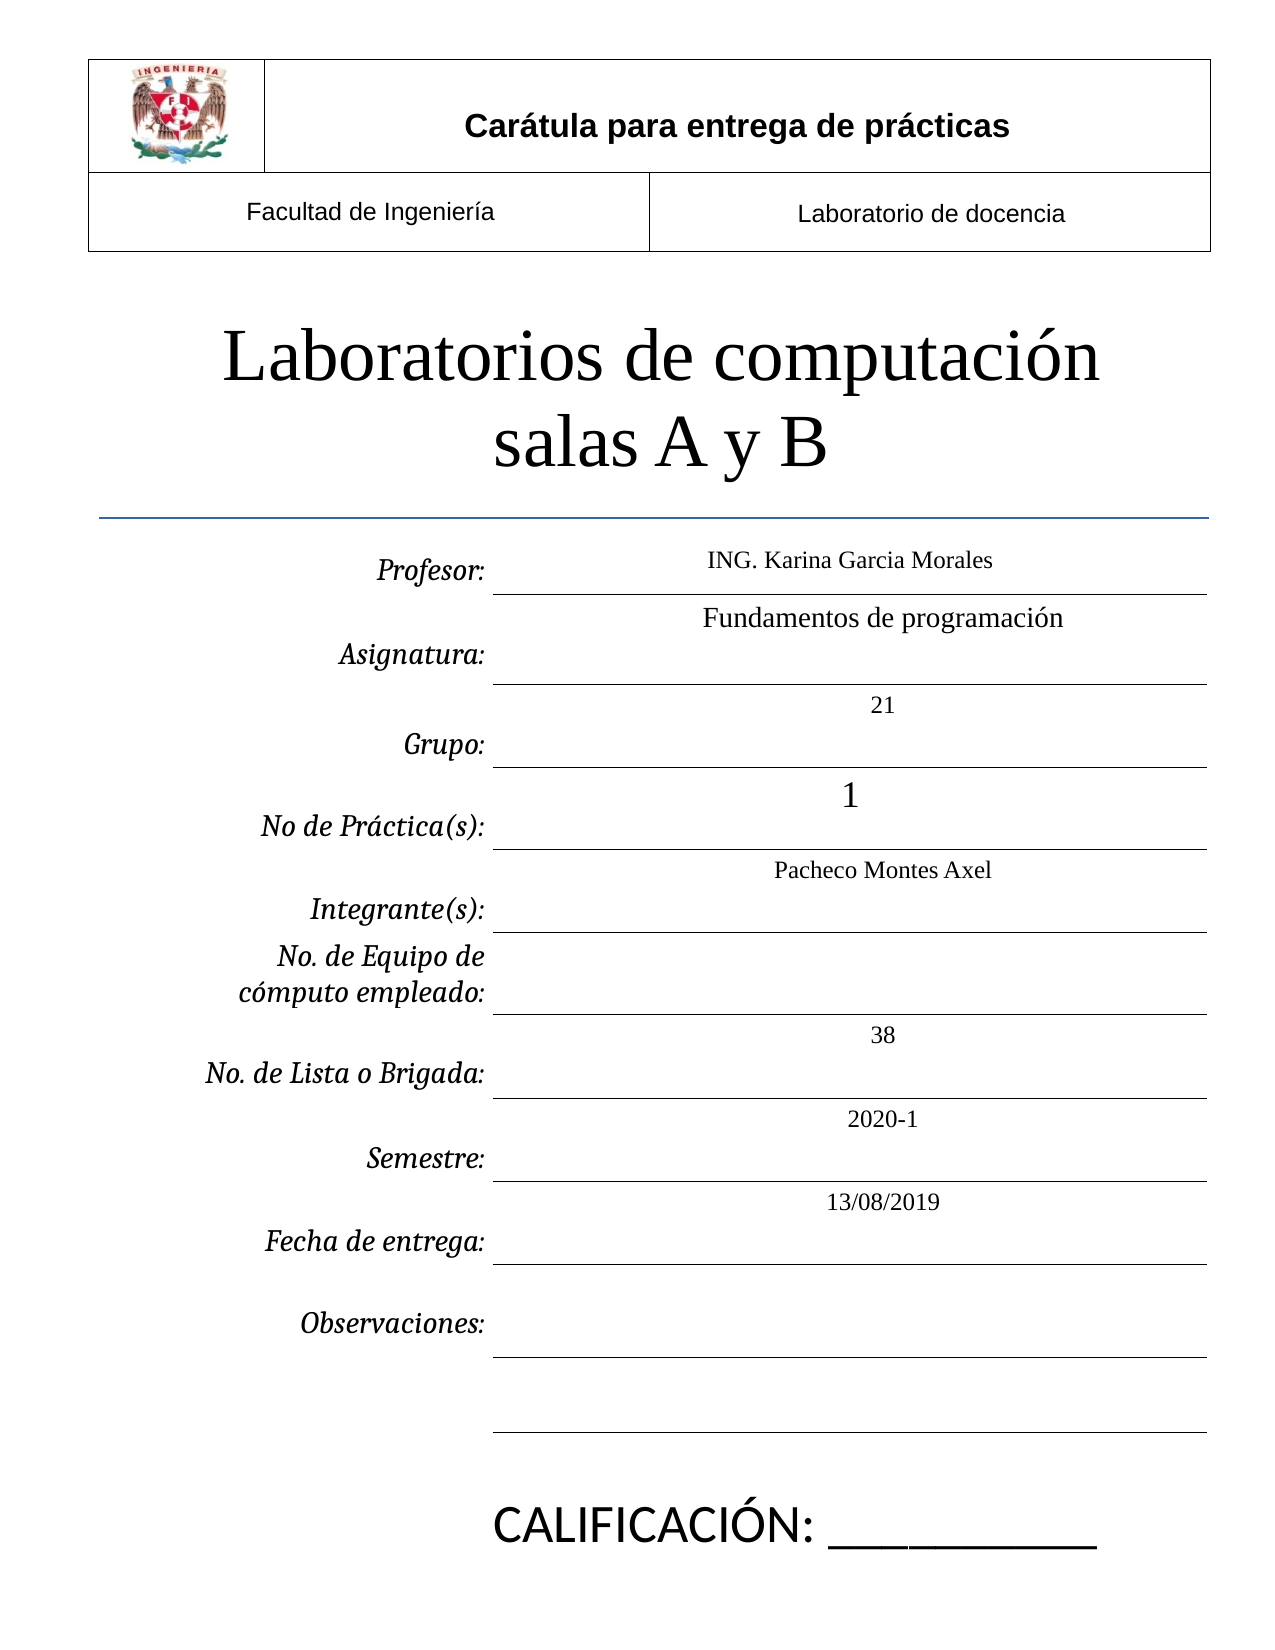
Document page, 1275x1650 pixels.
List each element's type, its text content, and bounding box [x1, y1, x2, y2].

text salas A y B [118, 396, 1205, 482]
table_cell Laboratorio de docencia [650, 173, 1210, 251]
table_cell Fundamentos de programación [493, 595, 1207, 684]
table_header [118, 511, 493, 517]
table_cell 1 [493, 768, 1207, 849]
table_cell Observaciones: [118, 1264, 493, 1357]
table_cell 38 [493, 1015, 1207, 1098]
table_cell No. de Equipo de cómputo empleado: [118, 932, 493, 1013]
table_cell Fecha de entrega: [118, 1181, 493, 1263]
table_header Profesor: [118, 519, 493, 594]
table_cell 13/08/2019 [493, 1182, 1207, 1263]
table_header ING. Karina Garcia Morales [493, 519, 1207, 594]
table_cell Facultad de Ingeniería [89, 173, 649, 251]
table_header [493, 511, 1207, 517]
table_cell [493, 1358, 1207, 1432]
table_cell [493, 933, 1207, 1013]
text CALIFICACIÓN: __________ [118, 1489, 1205, 1556]
table_cell Asignatura: [118, 594, 493, 684]
table_cell [118, 1357, 493, 1432]
table_cell No. de Lista o Brigada: [118, 1014, 493, 1098]
table_cell No de Práctica(s): [118, 766, 493, 849]
table_header Carátula para entrega de prácticas [265, 60, 1210, 172]
table_cell [493, 1265, 1207, 1357]
table_cell 21 [493, 685, 1207, 766]
table_cell Semestre: [118, 1098, 493, 1181]
table_cell Grupo: [118, 684, 493, 766]
text Laboratorios de computación [118, 310, 1205, 396]
table_header [89, 60, 264, 172]
table_cell Integrante(s): [118, 849, 493, 932]
table_cell Pacheco Montes Axel [493, 850, 1207, 932]
table_cell 2020-1 [493, 1099, 1207, 1181]
